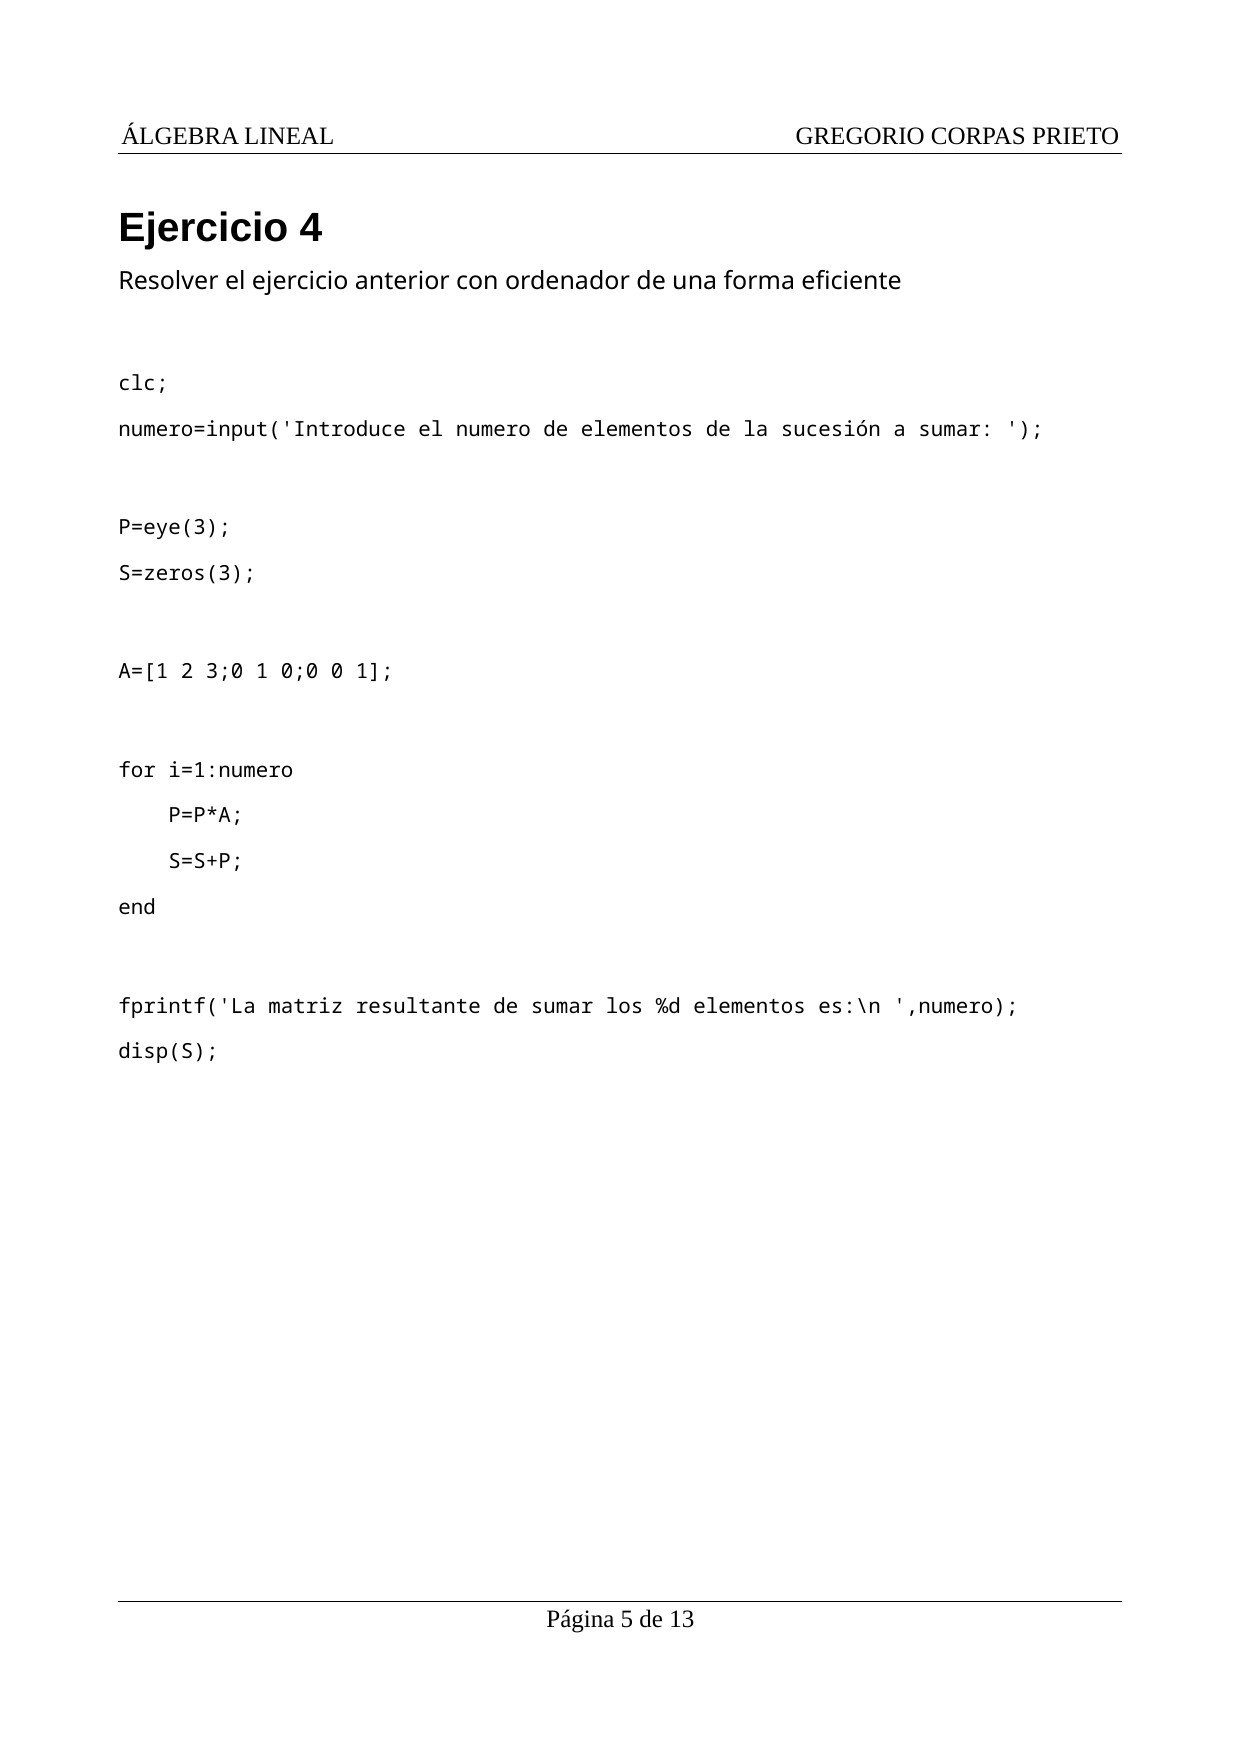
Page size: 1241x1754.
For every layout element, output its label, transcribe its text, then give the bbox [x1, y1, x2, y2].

text P=P*A; [118, 801, 1122, 829]
text S=zeros(3); [118, 558, 1122, 586]
text disp(S); [118, 1037, 1122, 1065]
text clc; [118, 368, 1122, 396]
text A=[1 2 3;0 1 0;0 0 1]; [118, 656, 1122, 685]
text S=S+P; [118, 846, 1122, 875]
text Resolver el ejercicio anterior con ordenador de una forma eficiente [118, 263, 1122, 297]
text for i=1:numero [118, 755, 1122, 783]
text numero=input('Introduce el numero de elementos de la sucesión a sumar: '); [118, 414, 1122, 442]
subtitle Ejercicio 4 [118, 203, 1122, 250]
text P=eye(3); [118, 512, 1122, 541]
text end [118, 892, 1122, 921]
text fprintf('La matriz resultante de sumar los %d elementos es:\n ',numero); [118, 991, 1122, 1019]
